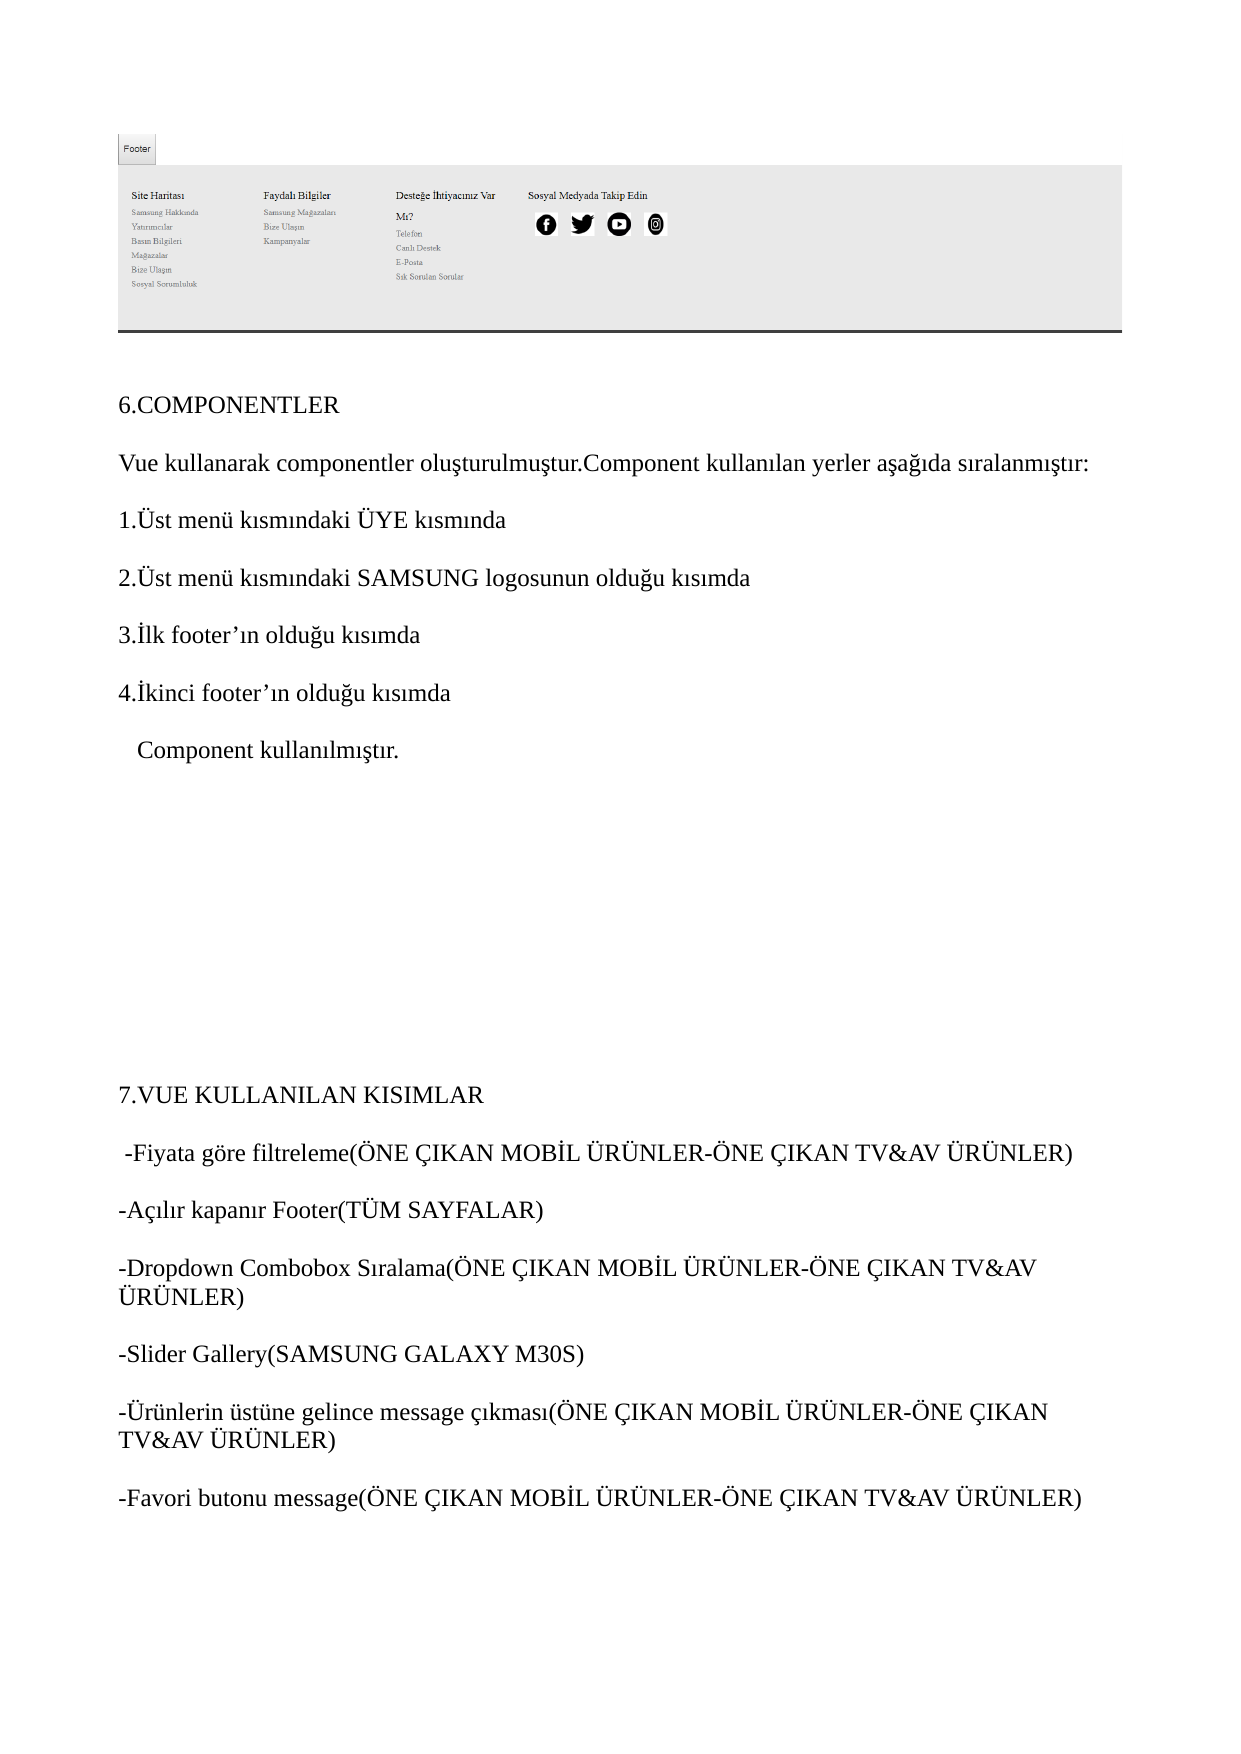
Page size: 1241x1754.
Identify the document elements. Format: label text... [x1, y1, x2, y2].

text -Açılır kapanır Footer(TÜM SAYFALAR) [118, 1196, 1122, 1224]
text -Fiyata göre filtreleme(ÖNE ÇIKAN MOBİL ÜRÜNLER-ÖNE ÇIKAN TV&AV ÜRÜNLER) [118, 1138, 1122, 1167]
text -Slider Gallery(SAMSUNG GALAXY M30S) [118, 1339, 1122, 1368]
text Component kullanılmıştır. [118, 736, 1122, 764]
text -Ürünlerin üstüne gelince message çıkması(ÖNE ÇIKAN MOBİL ÜRÜNLER-ÖNE ÇIKAN TV&AV ÜRÜNLER) [118, 1397, 1122, 1454]
text 2.Üst menü kısmındaki SAMSUNG logosunun olduğu kısımda [118, 563, 1122, 592]
text 4.İkinci footer’ın olduğu kısımda [118, 678, 1122, 707]
text -Favori butonu message(ÖNE ÇIKAN MOBİL ÜRÜNLER-ÖNE ÇIKAN TV&AV ÜRÜNLER) [118, 1483, 1122, 1512]
text 1.Üst menü kısmındaki ÜYE kısmında [118, 506, 1122, 534]
text 6.COMPONENTLER [118, 391, 1122, 419]
text Vue kullanarak componentler oluşturulmuştur.Component kullanılan yerler aşağıda sıralanmıştır: [118, 448, 1122, 477]
text -Dropdown Combobox Sıralama(ÖNE ÇIKAN MOBİL ÜRÜNLER-ÖNE ÇIKAN TV&AV ÜRÜNLER) [118, 1253, 1122, 1311]
text 7.VUE KULLANILAN KISIMLAR [118, 1081, 1122, 1109]
text 3.İlk footer’ın olduğu kısımda [118, 621, 1122, 649]
